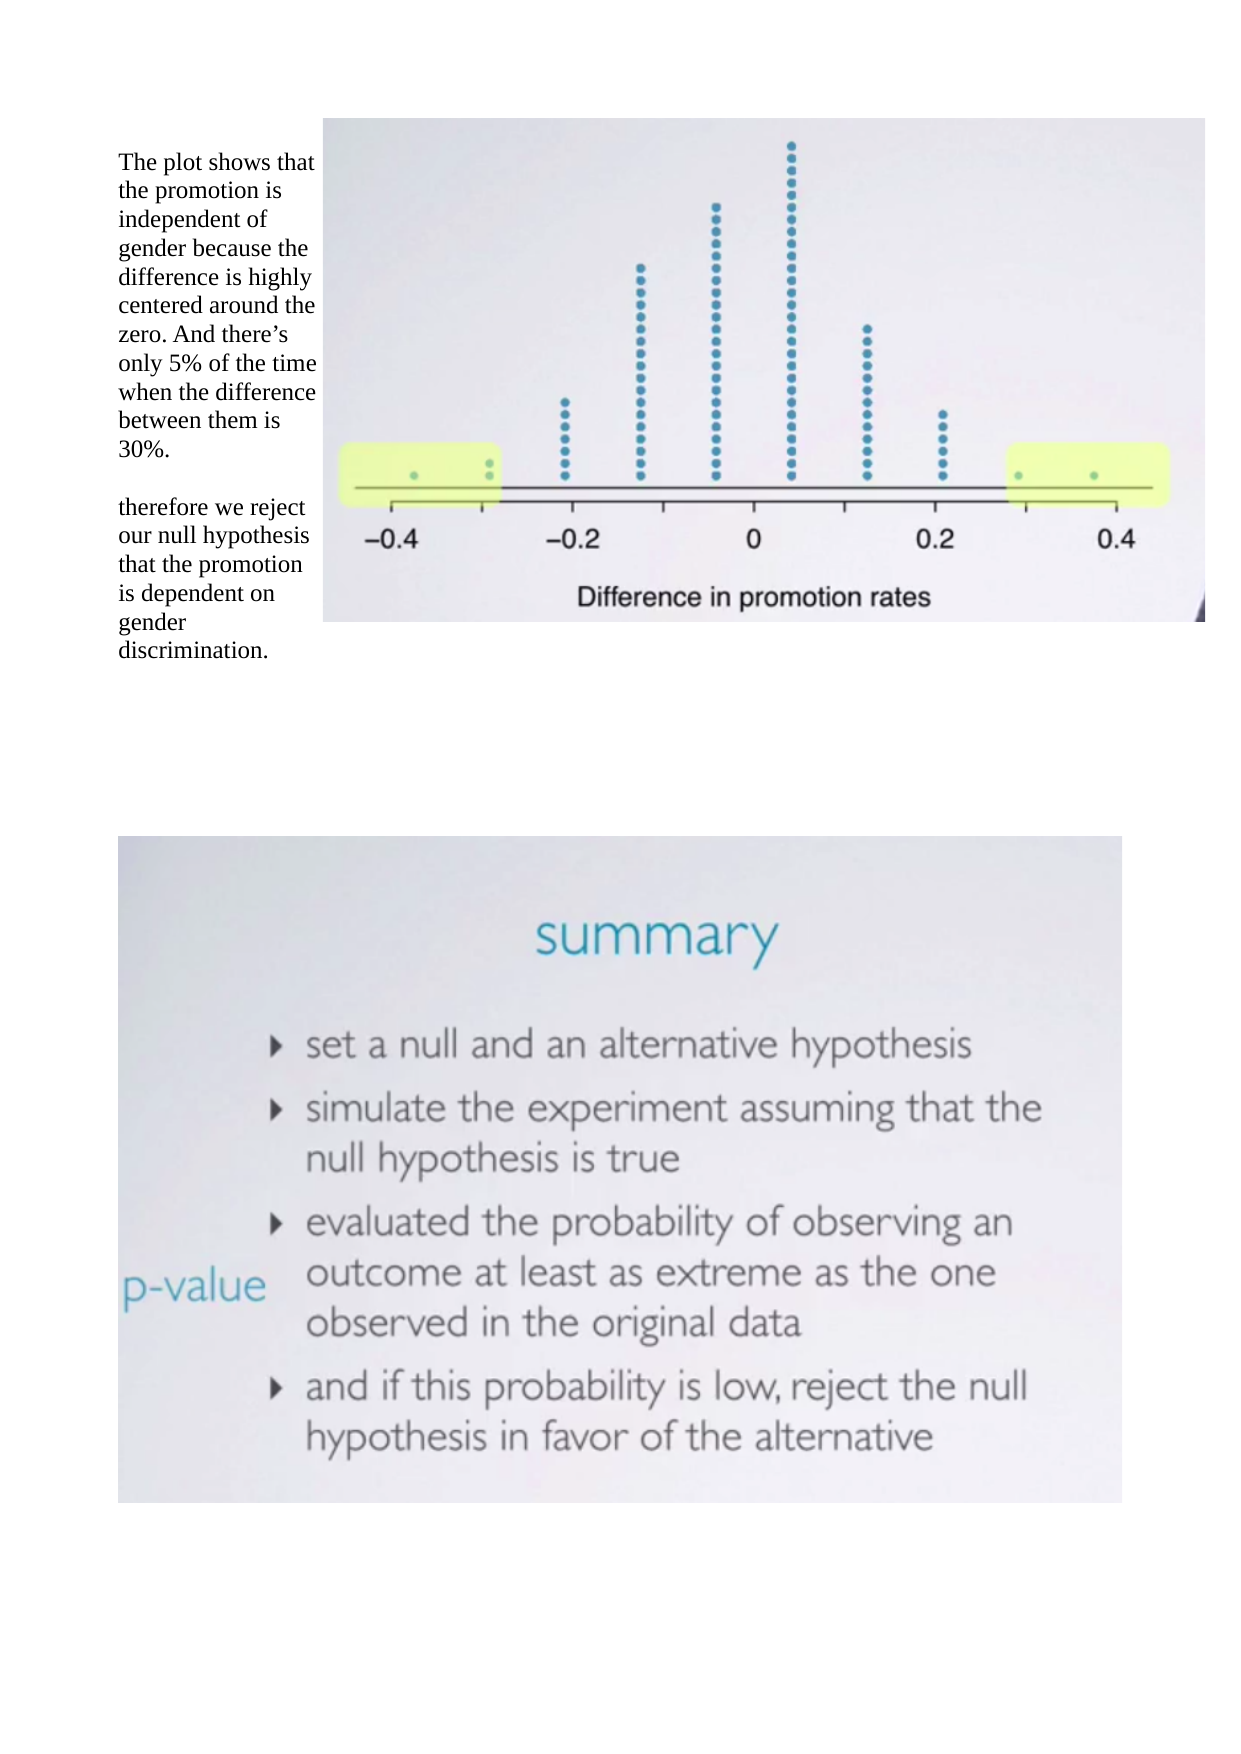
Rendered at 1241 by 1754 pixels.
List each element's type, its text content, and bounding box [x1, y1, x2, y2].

picture [118, 836, 1123, 1503]
text The plot shows that the promotion is independent of gender because the difference is highly centered around the zero. And there’s only 5% of the time when the difference between them is 30%. [118, 147, 322, 463]
picture [322, 118, 1205, 622]
text therefore we reject our null hypothesis that the promotion is dependent on gender discrimination. [118, 492, 1122, 664]
